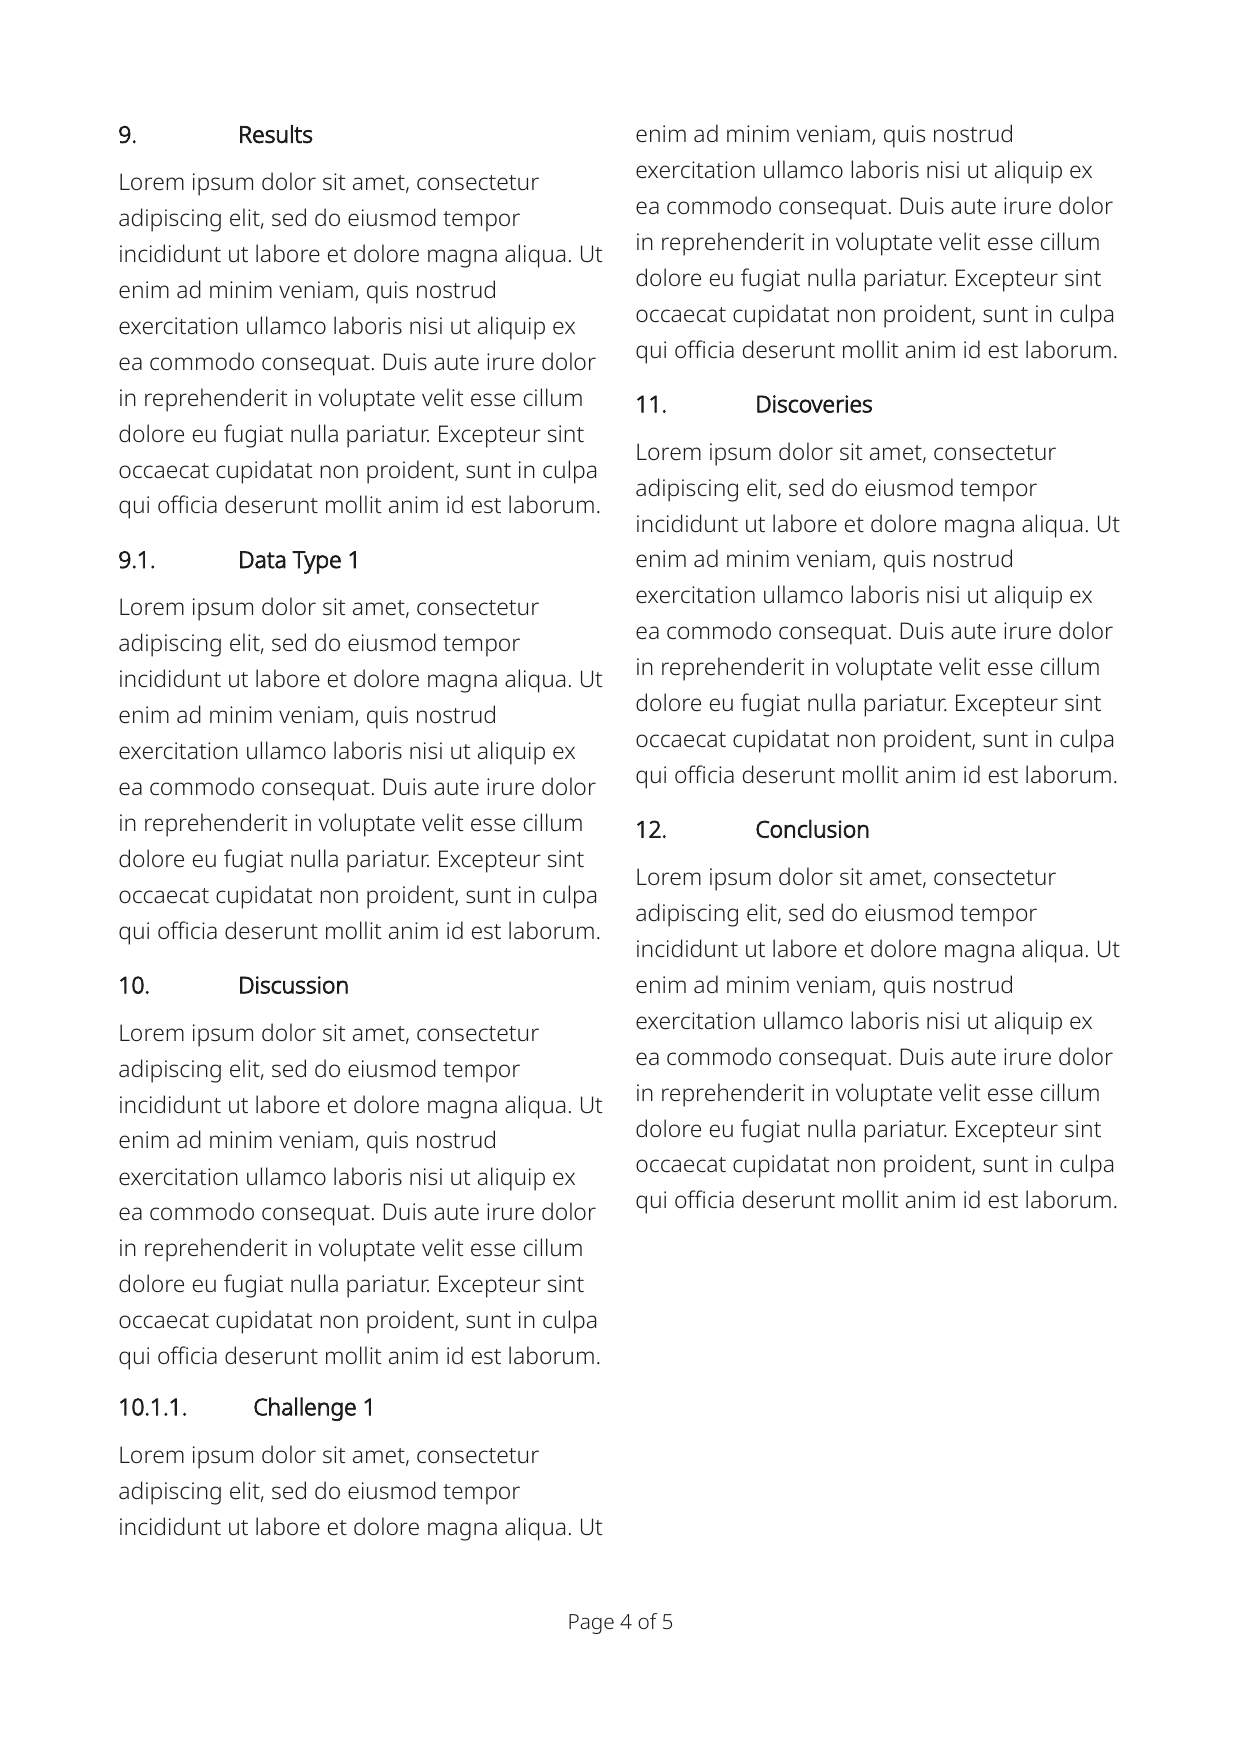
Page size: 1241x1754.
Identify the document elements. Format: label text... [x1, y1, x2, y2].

text Lorem ipsum dolor sit amet, consectetur adipiscing elit, sed do eiusmod tempor incididunt ut labore et dolore magna aliqua. Ut enim ad minim veniam, quis nostrud exercitation ullamco laboris nisi ut aliquip ex ea commodo consequat. Duis aute irure dolor in reprehenderit in voluptate velit esse cillum dolore eu fugiat nulla pariatur. Excepteur sint occaecat cupidatat non proident, sunt in culpa qui officia deserunt mollit anim id est laborum. [635, 861, 1122, 1216]
subtitle Results [118, 118, 605, 149]
subtitle Discussion [118, 969, 605, 1000]
text Lorem ipsum dolor sit amet, consectetur adipiscing elit, sed do eiusmod tempor incididunt ut labore et dolore magna aliqua. Ut enim ad minim veniam, quis nostrud exercitation ullamco laboris nisi ut aliquip ex ea commodo consequat. Duis aute irure dolor in reprehenderit in voluptate velit esse cillum dolore eu fugiat nulla pariatur. Excepteur sint occaecat cupidatat non proident, sunt in culpa qui officia deserunt mollit anim id est laborum. [118, 166, 605, 521]
text Lorem ipsum dolor sit amet, consectetur adipiscing elit, sed do eiusmod tempor incididunt ut labore et dolore magna aliqua. Ut [118, 1439, 605, 1542]
subtitle Challenge 1 [118, 1391, 605, 1422]
text Lorem ipsum dolor sit amet, consectetur adipiscing elit, sed do eiusmod tempor incididunt ut labore et dolore magna aliqua. Ut enim ad minim veniam, quis nostrud exercitation ullamco laboris nisi ut aliquip ex ea commodo consequat. Duis aute irure dolor in reprehenderit in voluptate velit esse cillum dolore eu fugiat nulla pariatur. Excepteur sint occaecat cupidatat non proident, sunt in culpa qui officia deserunt mollit anim id est laborum. [118, 1017, 605, 1371]
text Lorem ipsum dolor sit amet, consectetur adipiscing elit, sed do eiusmod tempor incididunt ut labore et dolore magna aliqua. Ut enim ad minim veniam, quis nostrud exercitation ullamco laboris nisi ut aliquip ex ea commodo consequat. Duis aute irure dolor in reprehenderit in voluptate velit esse cillum dolore eu fugiat nulla pariatur. Excepteur sint occaecat cupidatat non proident, sunt in culpa qui officia deserunt mollit anim id est laborum. [635, 436, 1122, 790]
text Lorem ipsum dolor sit amet, consectetur adipiscing elit, sed do eiusmod tempor incididunt ut labore et dolore magna aliqua. Ut enim ad minim veniam, quis nostrud exercitation ullamco laboris nisi ut aliquip ex ea commodo consequat. Duis aute irure dolor in reprehenderit in voluptate velit esse cillum dolore eu fugiat nulla pariatur. Excepteur sint occaecat cupidatat non proident, sunt in culpa qui officia deserunt mollit anim id est laborum. [118, 591, 605, 946]
subtitle Conclusion [635, 813, 1122, 844]
subtitle Data Type 1 [118, 543, 605, 575]
text enim ad minim veniam, quis nostrud exercitation ullamco laboris nisi ut aliquip ex ea commodo consequat. Duis aute irure dolor in reprehenderit in voluptate velit esse cillum dolore eu fugiat nulla pariatur. Excepteur sint occaecat cupidatat non proident, sunt in culpa qui officia deserunt mollit anim id est laborum. [635, 118, 1122, 365]
subtitle Discoveries [635, 388, 1122, 419]
